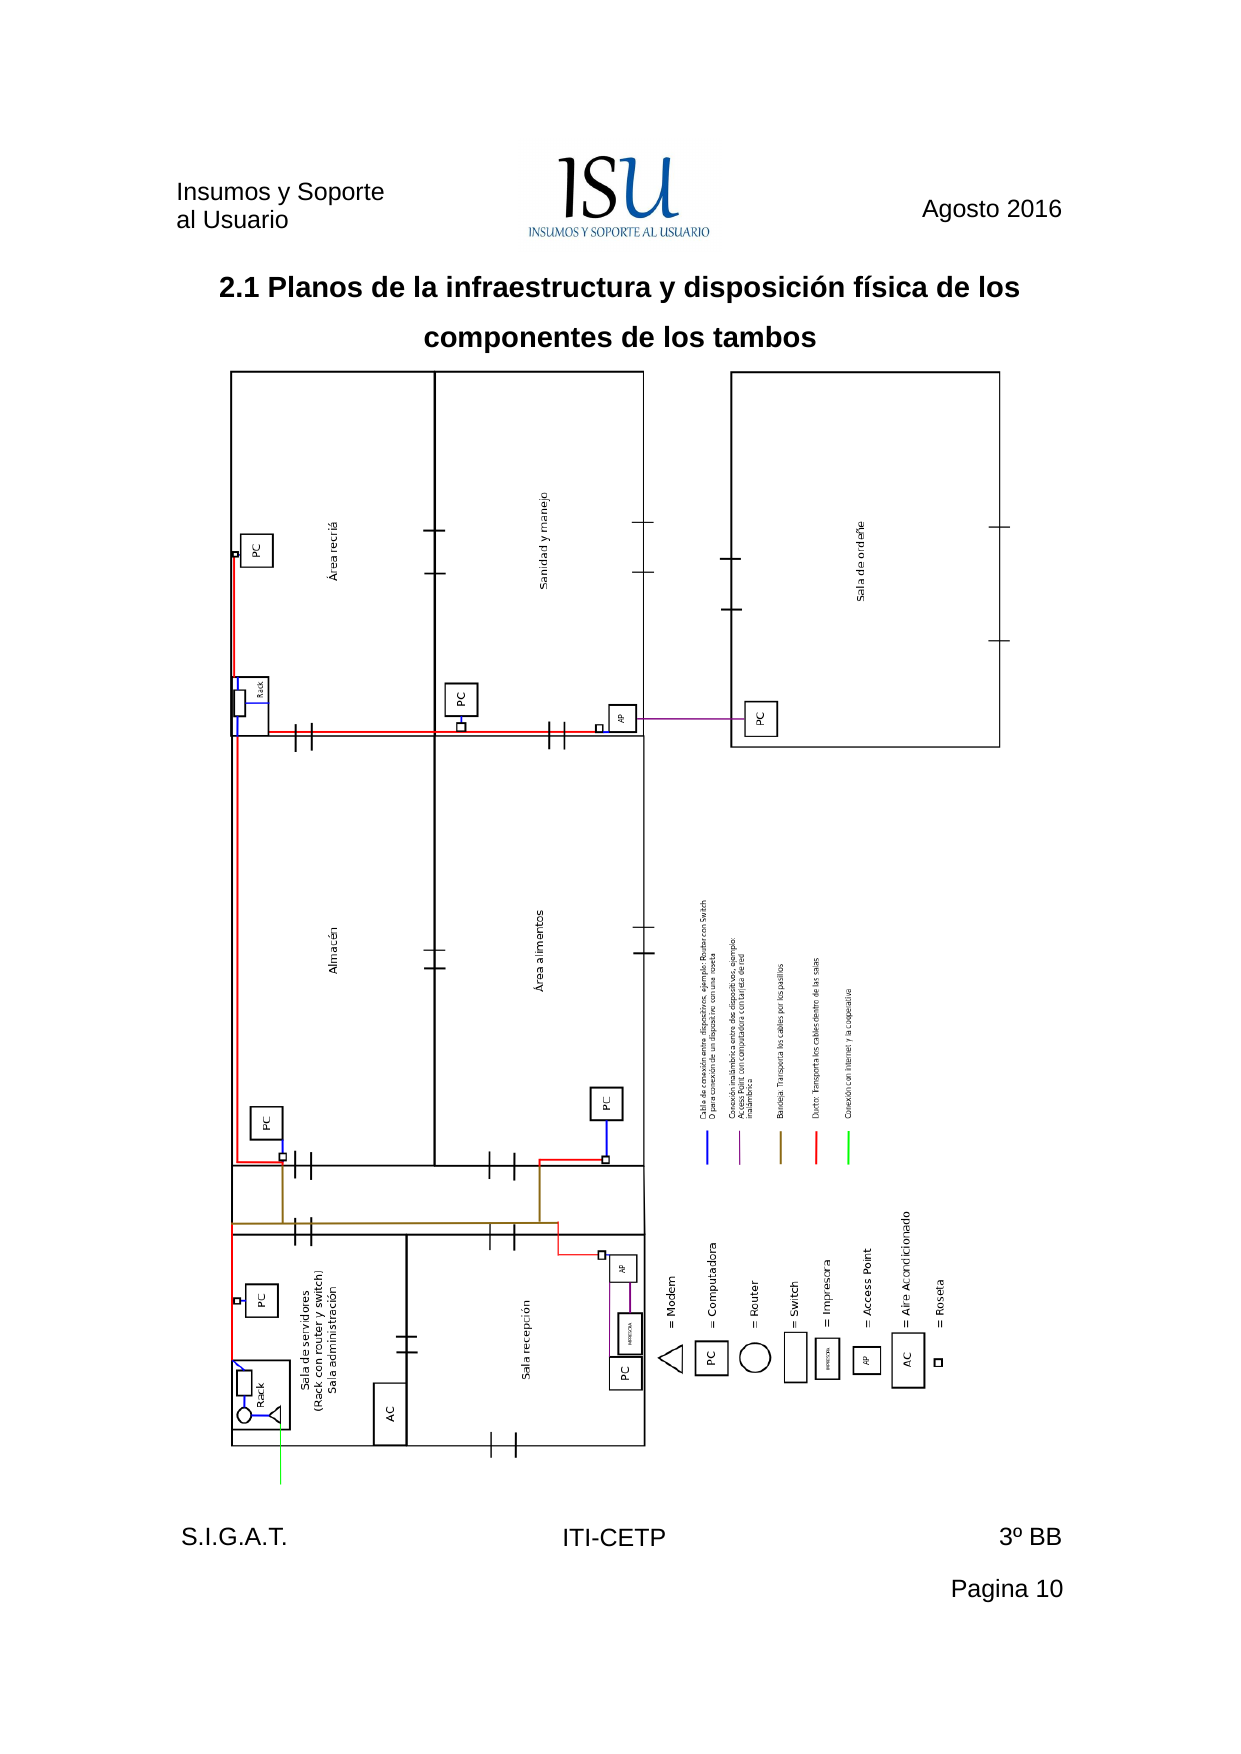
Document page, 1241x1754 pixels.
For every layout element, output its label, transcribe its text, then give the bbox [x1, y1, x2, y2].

picture [230, 370, 1011, 1485]
picture [517, 138, 723, 252]
text 2.1 Planos de la infraestructura y disposición física de los componentes de los tambos [177, 270, 1063, 354]
